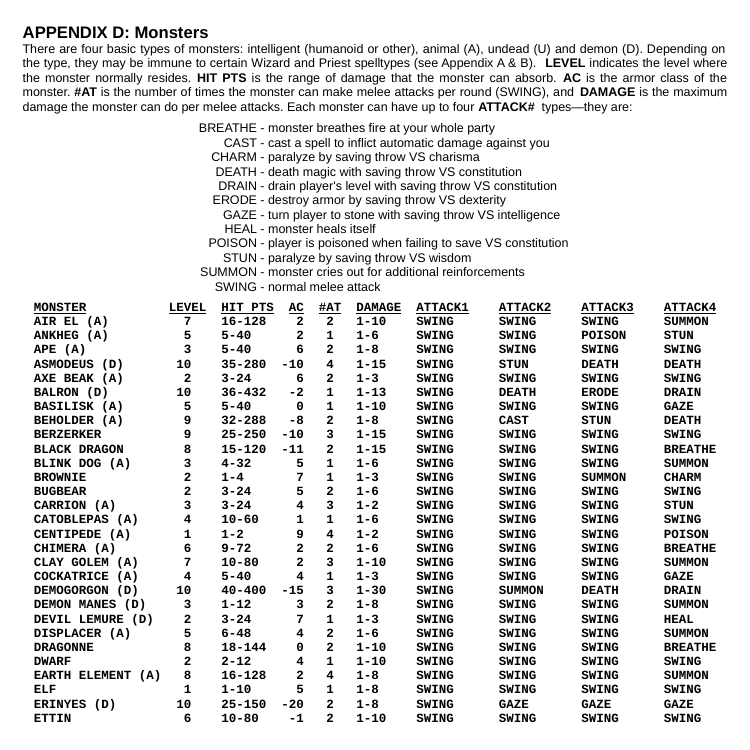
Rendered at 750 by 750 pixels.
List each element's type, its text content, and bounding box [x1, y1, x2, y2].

text CATOBLEPAS (A) 4 10-60 1 1 1-6 SWING SWING SWING SWING [22, 513, 727, 528]
table_cell HEAL [23, 222, 257, 236]
table_cell - drain player's level with saving throw VS constitution [257, 179, 727, 193]
text DEVIL LEMURE (D) 2 3-24 7 1 1-3 SWING SWING SWING HEAL [22, 613, 727, 627]
table_cell ERODE [23, 193, 257, 207]
table_cell - monster heals itself [257, 222, 727, 236]
table_cell - monster cries out for additional reinforcements [257, 265, 727, 279]
text EARTH ELEMENT (A) 8 16-128 2 4 1-8 SWING SWING SWING SUMMON [22, 669, 727, 683]
text DEMOGORGON (D) 10 40-400 -15 3 1-30 SWING SUMMON DEATH DRAIN [22, 584, 727, 598]
text ANKHEG (A) 5 5-40 2 1 1-6 SWING SWING POISON STUN [22, 329, 727, 343]
text AXE BEAK (A) 2 3-24 6 2 1-3 SWING SWING SWING SWING [22, 372, 727, 386]
text COCKATRICE (A) 4 5-40 4 1 1-3 SWING SWING SWING GAZE [22, 570, 727, 584]
table_cell - paralyze by saving throw VS wisdom [257, 250, 727, 265]
table_cell STUN [23, 250, 257, 265]
text AIR EL (A) 7 16-128 2 2 1-10 SWING SWING SWING SUMMON [22, 315, 727, 329]
text DISPLACER (A) 5 6-48 4 2 1-6 SWING SWING SWING SUMMON [22, 627, 727, 641]
table_header - monster breathes fire at your whole party [257, 121, 727, 135]
table_cell CHARM [23, 150, 257, 164]
table_header BREATHE [23, 121, 257, 135]
table_cell - cast a spell to inflict automatic damage against you [257, 135, 727, 150]
text ASMODEUS (D) 10 35-280 -10 4 1-15 SWING STUN DEATH DEATH [22, 358, 727, 372]
text CARRION (A) 3 3-24 4 3 1-2 SWING SWING SWING STUN [22, 499, 727, 513]
table_cell - death magic with saving throw VS constitution [257, 164, 727, 178]
table_cell DRAIN [23, 179, 257, 193]
text BLINK DOG (A) 3 4-32 5 1 1-6 SWING SWING SWING SUMMON [22, 457, 727, 471]
table_cell POISON [23, 236, 257, 250]
table_cell - normal melee attack [257, 279, 727, 293]
table_cell - turn player to stone with saving throw VS intelligence [257, 207, 727, 222]
text DWARF 2 2-12 4 1 1-10 SWING SWING SWING SWING [22, 655, 727, 669]
table_cell - paralyze by saving throw VS charisma [257, 150, 727, 164]
text CHIMERA (A) 6 9-72 2 2 1-6 SWING SWING SWING BREATHE [22, 542, 727, 556]
text BALRON (D) 10 36-432 -2 1 1-13 SWING DEATH ERODE DRAIN [22, 386, 727, 400]
text ERINYES (D) 10 25-150 -20 2 1-8 SWING GAZE GAZE GAZE [22, 698, 727, 712]
text BROWNIE 2 1-4 7 1 1-3 SWING SWING SUMMON CHARM [22, 471, 727, 485]
table_cell GAZE [23, 207, 257, 222]
text CENTIPEDE (A) 1 1-2 9 4 1-2 SWING SWING SWING POISON [22, 528, 727, 542]
table_cell CAST [23, 135, 257, 150]
text BASILISK (A) 5 5-40 0 1 1-10 SWING SWING SWING GAZE [22, 400, 727, 414]
table_cell DEATH [23, 164, 257, 178]
text MONSTER LEVEL HIT PTS AC #AT DAMAGE ATTACK1 ATTACK2 ATTACK3 ATTACK4 [22, 301, 727, 315]
text ETTIN 6 10-80 -1 2 1-10 SWING SWING SWING SWING [22, 712, 727, 726]
text BERZERKER 9 25-250 -10 3 1-15 SWING SWING SWING SWING [22, 428, 727, 443]
text ELF 1 1-10 5 1 1-8 SWING SWING SWING SWING [22, 683, 727, 698]
text CLAY GOLEM (A) 7 10-80 2 3 1-10 SWING SWING SWING SUMMON [22, 556, 727, 570]
text DRAGONNE 8 18-144 0 2 1-10 SWING SWING SWING BREATHE [22, 641, 727, 655]
table_cell - destroy armor by saving throw VS dexterity [257, 193, 727, 207]
table_cell SWING [23, 279, 257, 293]
text BUGBEAR 2 3-24 5 2 1-6 SWING SWING SWING SWING [22, 485, 727, 499]
text APE (A) 3 5-40 6 2 1-8 SWING SWING SWING SWING [22, 343, 727, 358]
subtitle APPENDIX D: Monsters [22, 22, 727, 42]
text BLACK DRAGON 8 15-120 -11 2 1-15 SWING SWING SWING BREATHE [22, 443, 727, 457]
text BEHOLDER (A) 9 32-288 -8 2 1-8 SWING CAST STUN DEATH [22, 414, 727, 428]
table_cell SUMMON [23, 265, 257, 279]
text DEMON MANES (D) 3 1-12 3 2 1-8 SWING SWING SWING SUMMON [22, 598, 727, 613]
text There are four basic types of monsters: intelligent (humanoid or other), animal (A), undead (U) and demon (D). Depending on the type, they may be immune to certain Wizard and Priest spelltypes (see Appendix A & B). LEVEL indicates the level where the monster normally resides. HIT PTS is the range of damage that the monster can absorb. AC is the armor class of the monster. #AT is the number of times the monster can make melee attacks per round (SWING), and DAMAGE is the maximum damage the monster can do per melee attacks. Each monster can have up to four ATTACK# types—they are: [22, 42, 727, 113]
table_cell - player is poisoned when failing to save VS constitution [257, 236, 727, 250]
